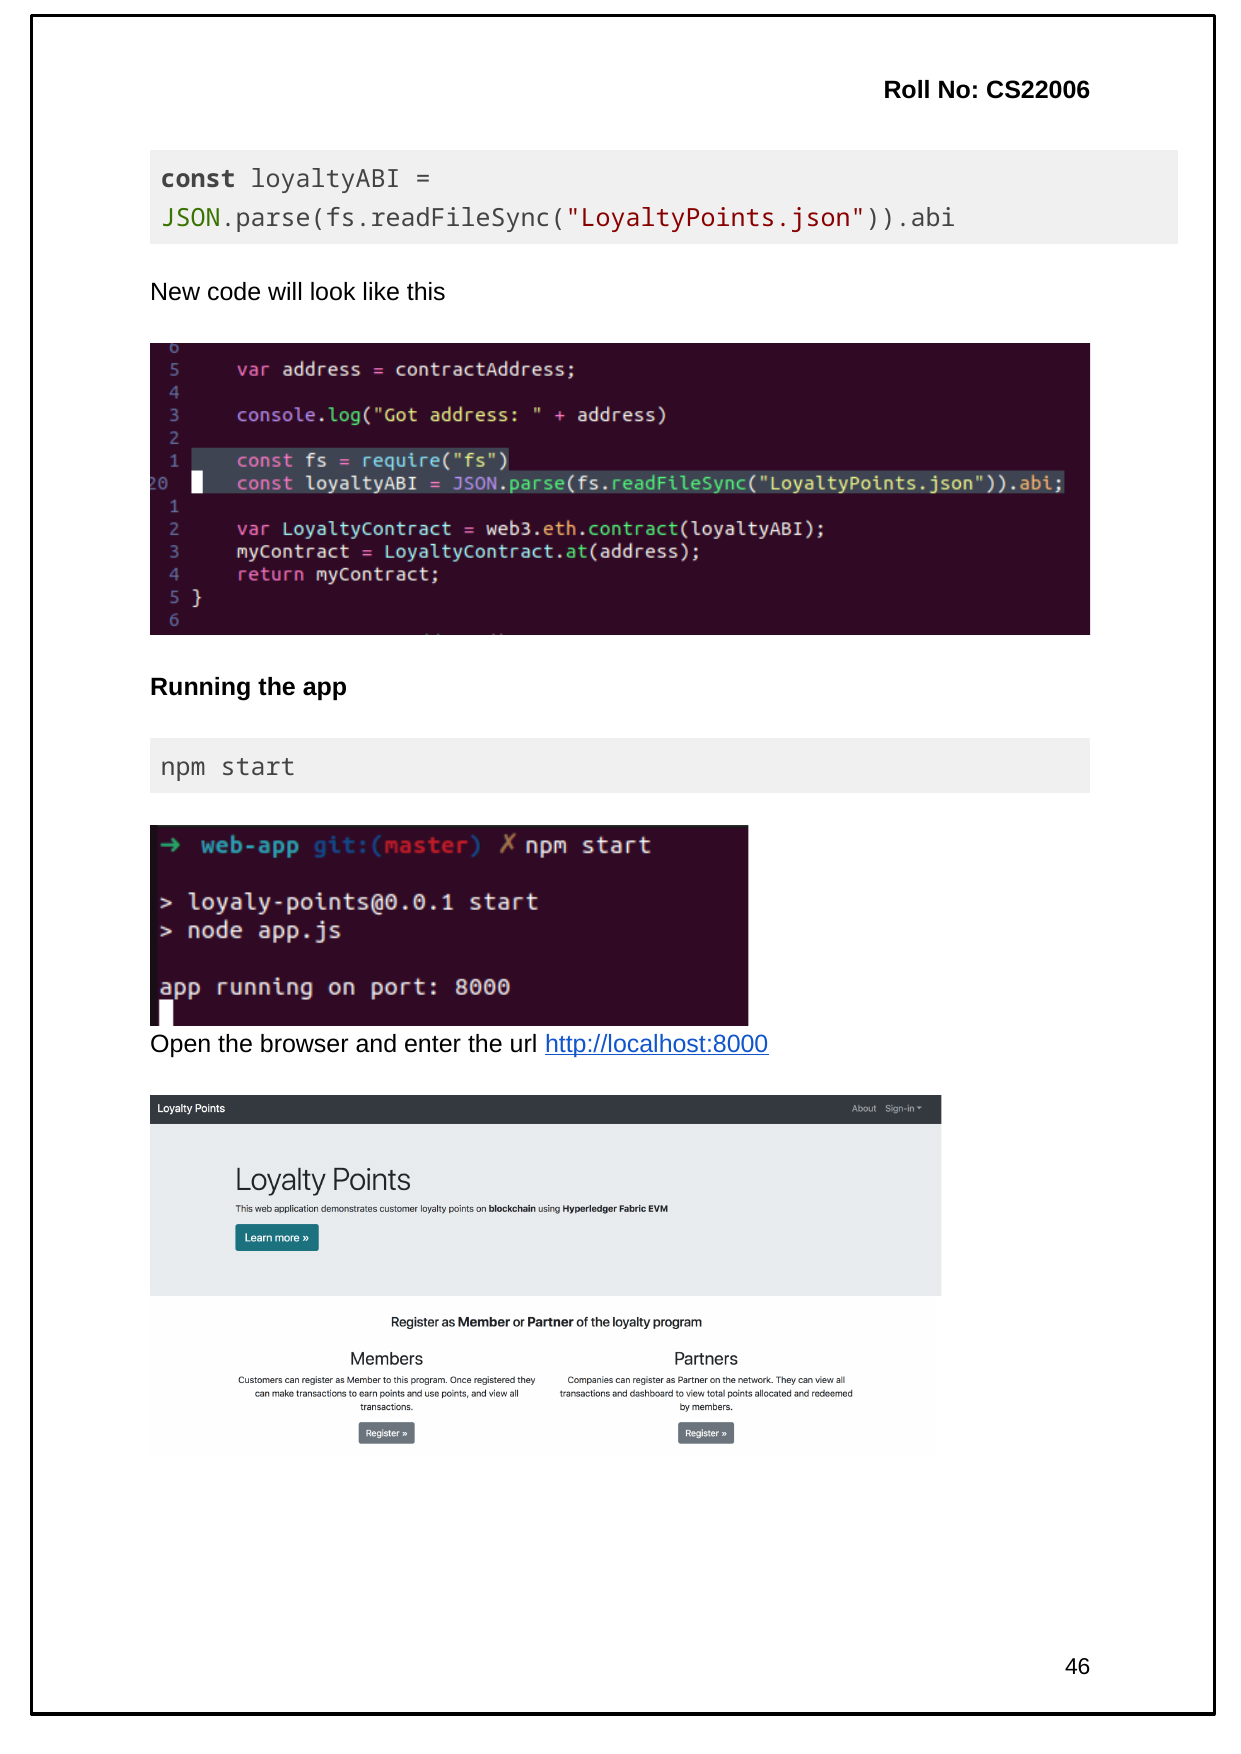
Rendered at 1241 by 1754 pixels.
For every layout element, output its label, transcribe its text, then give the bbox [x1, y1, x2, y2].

table_header npm start [150, 738, 1090, 793]
table_header const loyaltyABI = JSON.parse(fs.readFileSync("LoyaltyPoints.json")).abi [150, 150, 1178, 244]
picture [150, 1095, 942, 1456]
text Running the app [150, 672, 1090, 700]
text New code will look like this [150, 277, 1090, 306]
picture [150, 825, 749, 1026]
text Open the browser and enter the url http://localhost:8000 [150, 1029, 1090, 1058]
picture [150, 343, 1091, 635]
